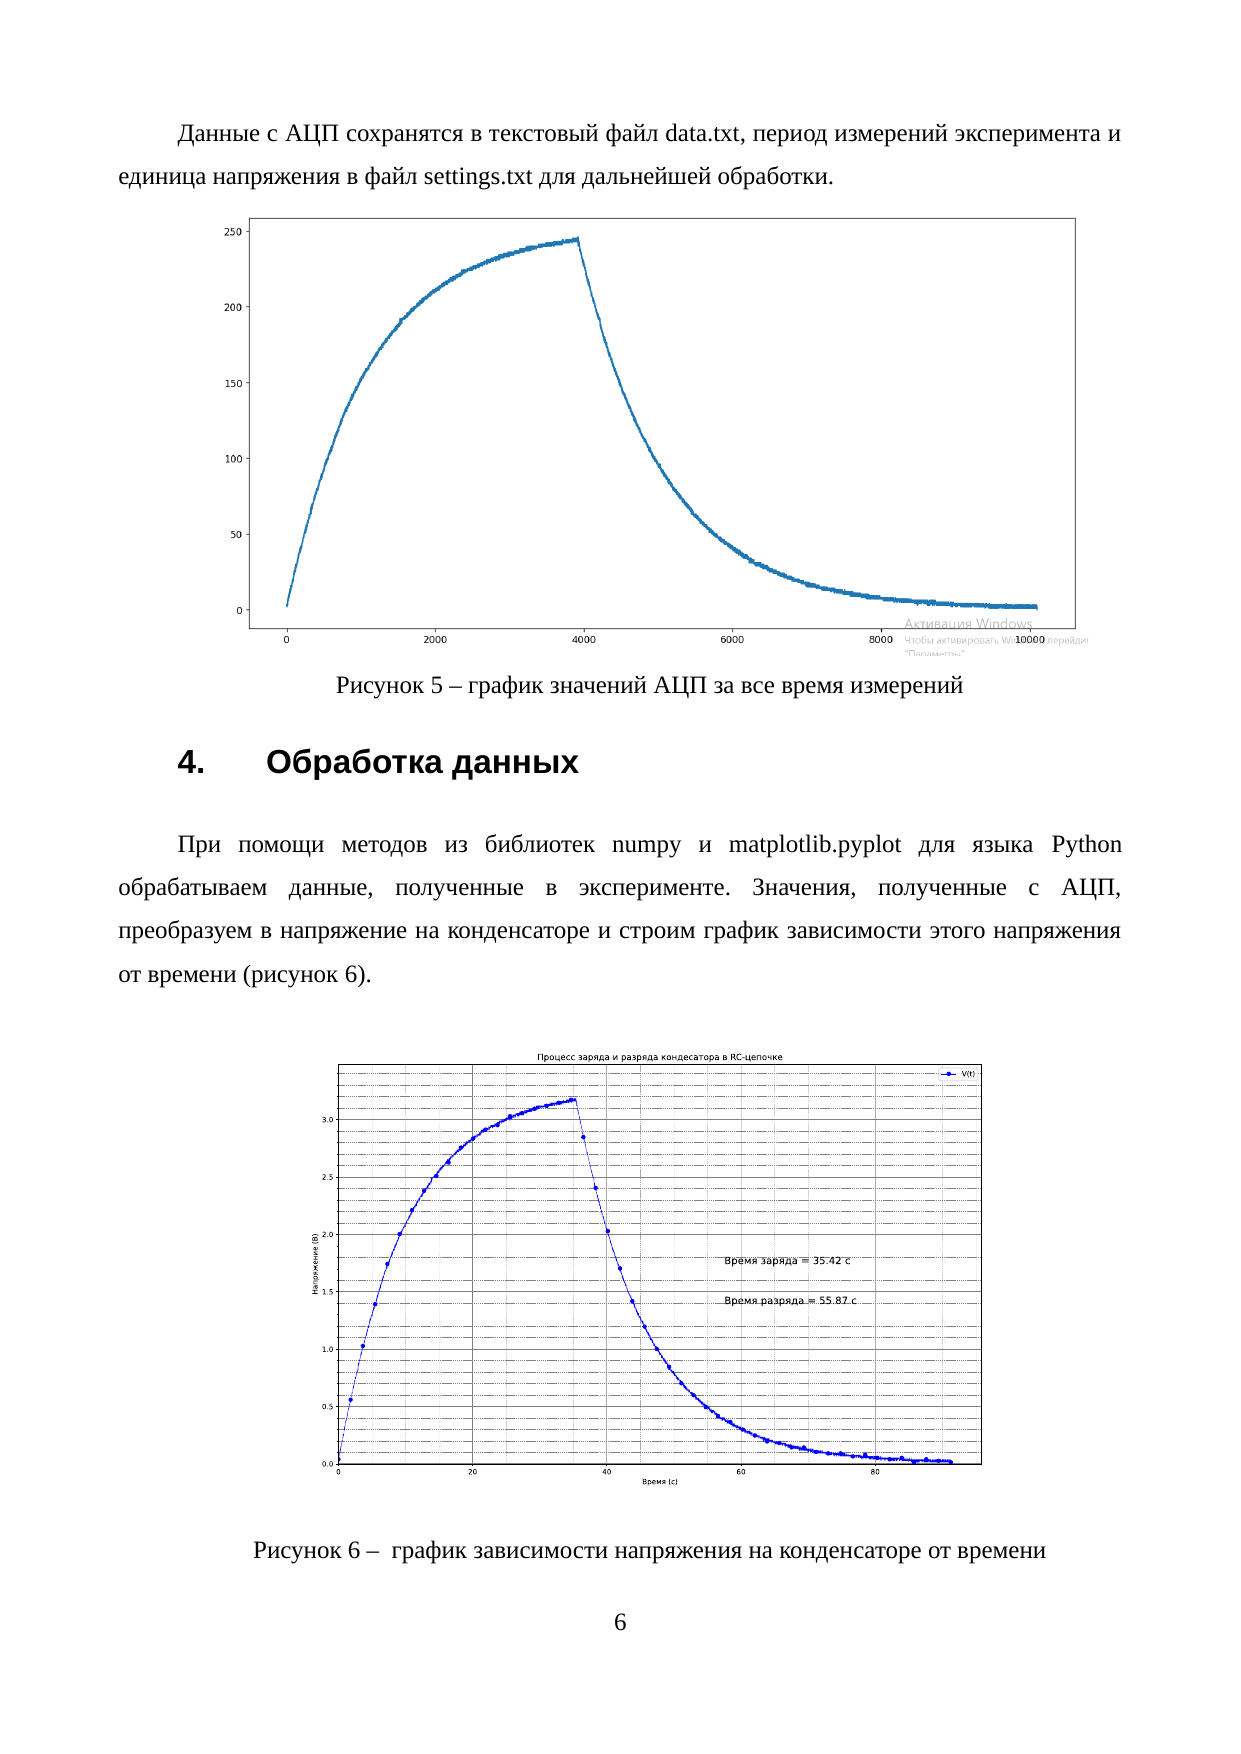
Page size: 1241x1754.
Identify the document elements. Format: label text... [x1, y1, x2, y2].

text Данные с АЦП сохранятся в текстовый файл data.txt, период измерений эксперимента и единица напряжения в файл settings.txt для дальнейшей обработки. [118, 118, 1122, 190]
picture [211, 204, 1089, 656]
text При помощи методов из библиотек numpy и matplotlib.pyplot для языка Python обрабатываем данные, полученные в эксперименте. Значения, полученные с АЦП, преобразуем в напряжение на конденсаторе и строим график зависимости этого напряжения от времени (рисунок 6). [118, 829, 1122, 987]
text Рисунок 6 – график зависимости напряжения на конденсаторе от времени [118, 1536, 1122, 1564]
text Рисунок 5 – график значений АЦП за все время измерений [118, 670, 1122, 698]
subtitle Обработка данных [118, 742, 1122, 781]
